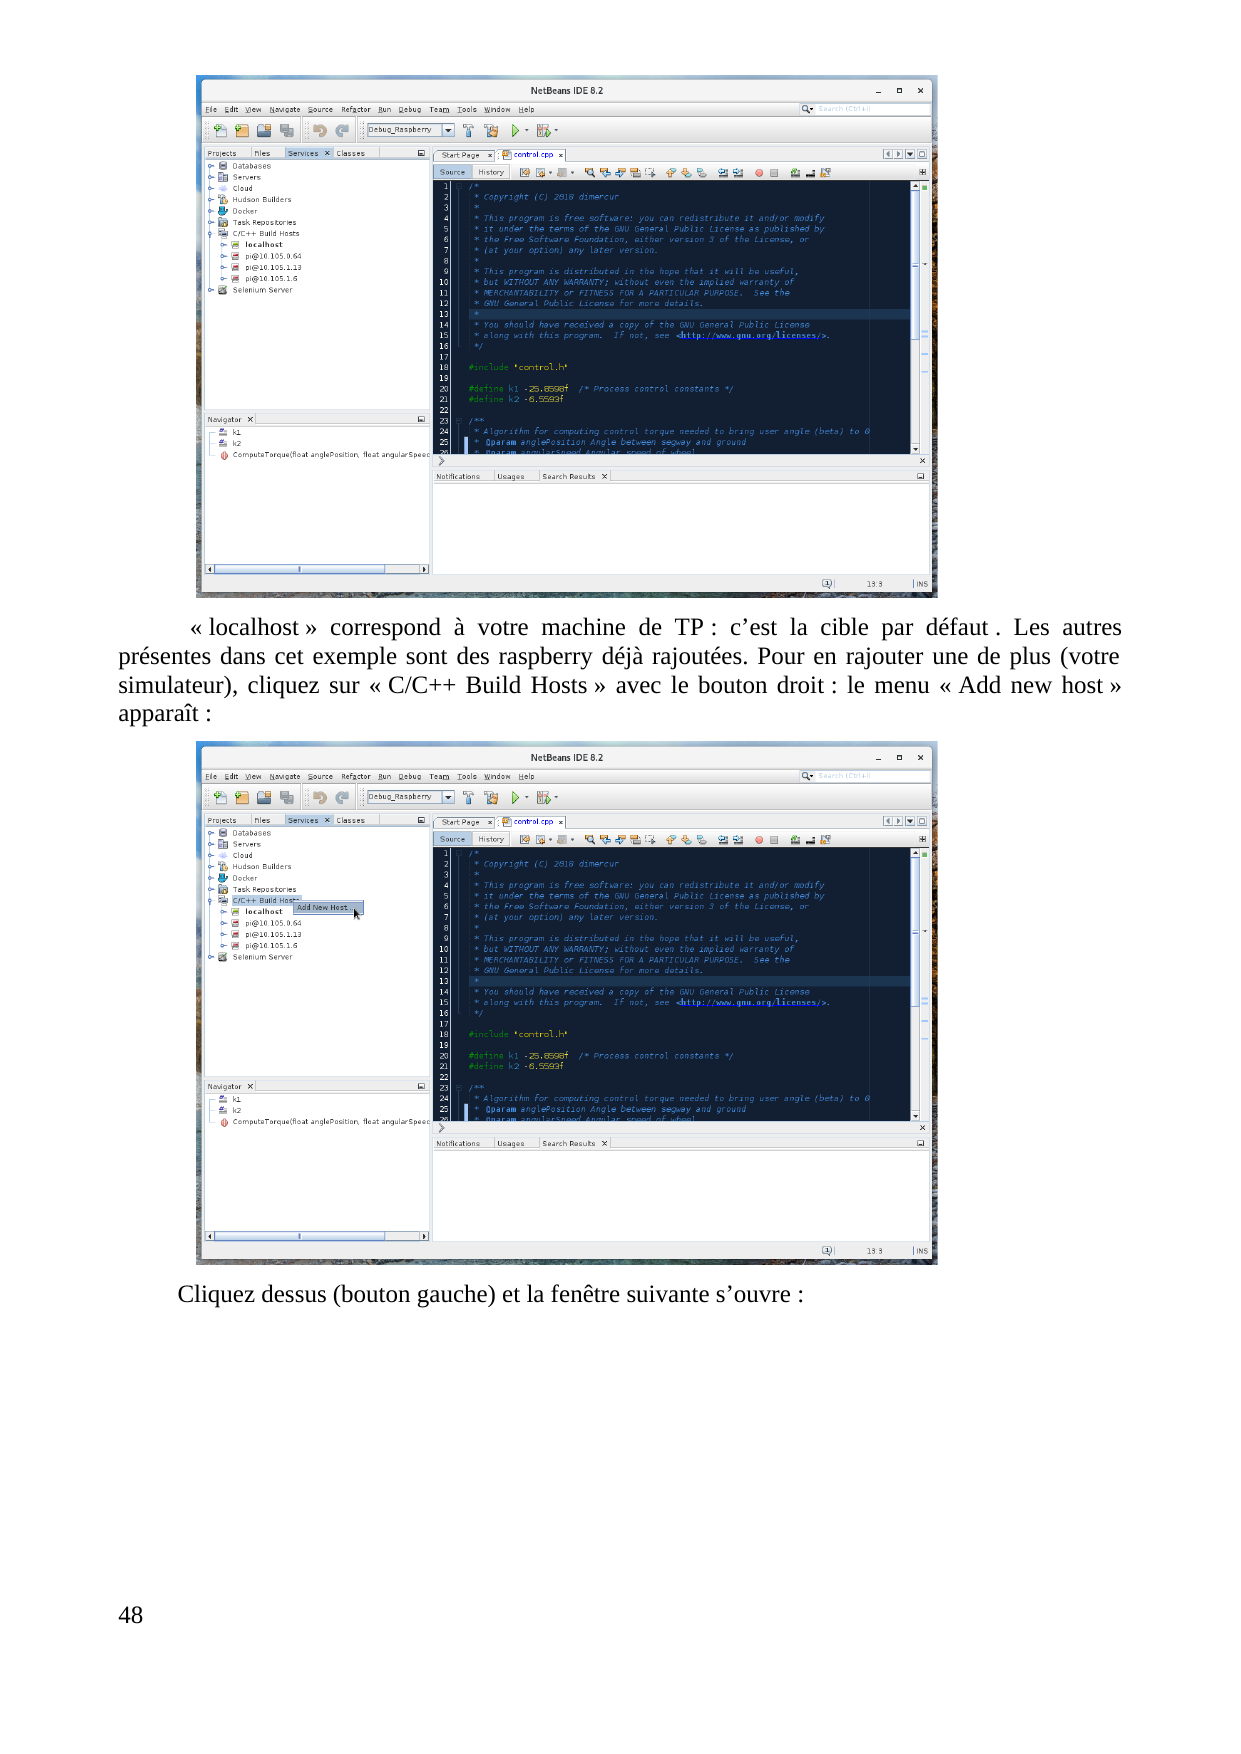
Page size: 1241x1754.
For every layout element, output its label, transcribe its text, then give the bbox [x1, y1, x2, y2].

picture [196, 741, 938, 1265]
picture [196, 75, 938, 598]
text Cliquez dessus (bouton gauche) et la fenêtre suivante s’ouvre : [118, 1279, 1122, 1308]
text « localhost » correspond à votre machine de TP : c’est la cible par défaut . Les autres présentes dans cet exemple sont des raspberry déjà rajoutées. Pour en rajouter une de plus (votre simulateur), cliquez sur « C/C++ Build Hosts » avec le bouton droit : le menu « Add new host » apparaît : [118, 612, 1122, 727]
